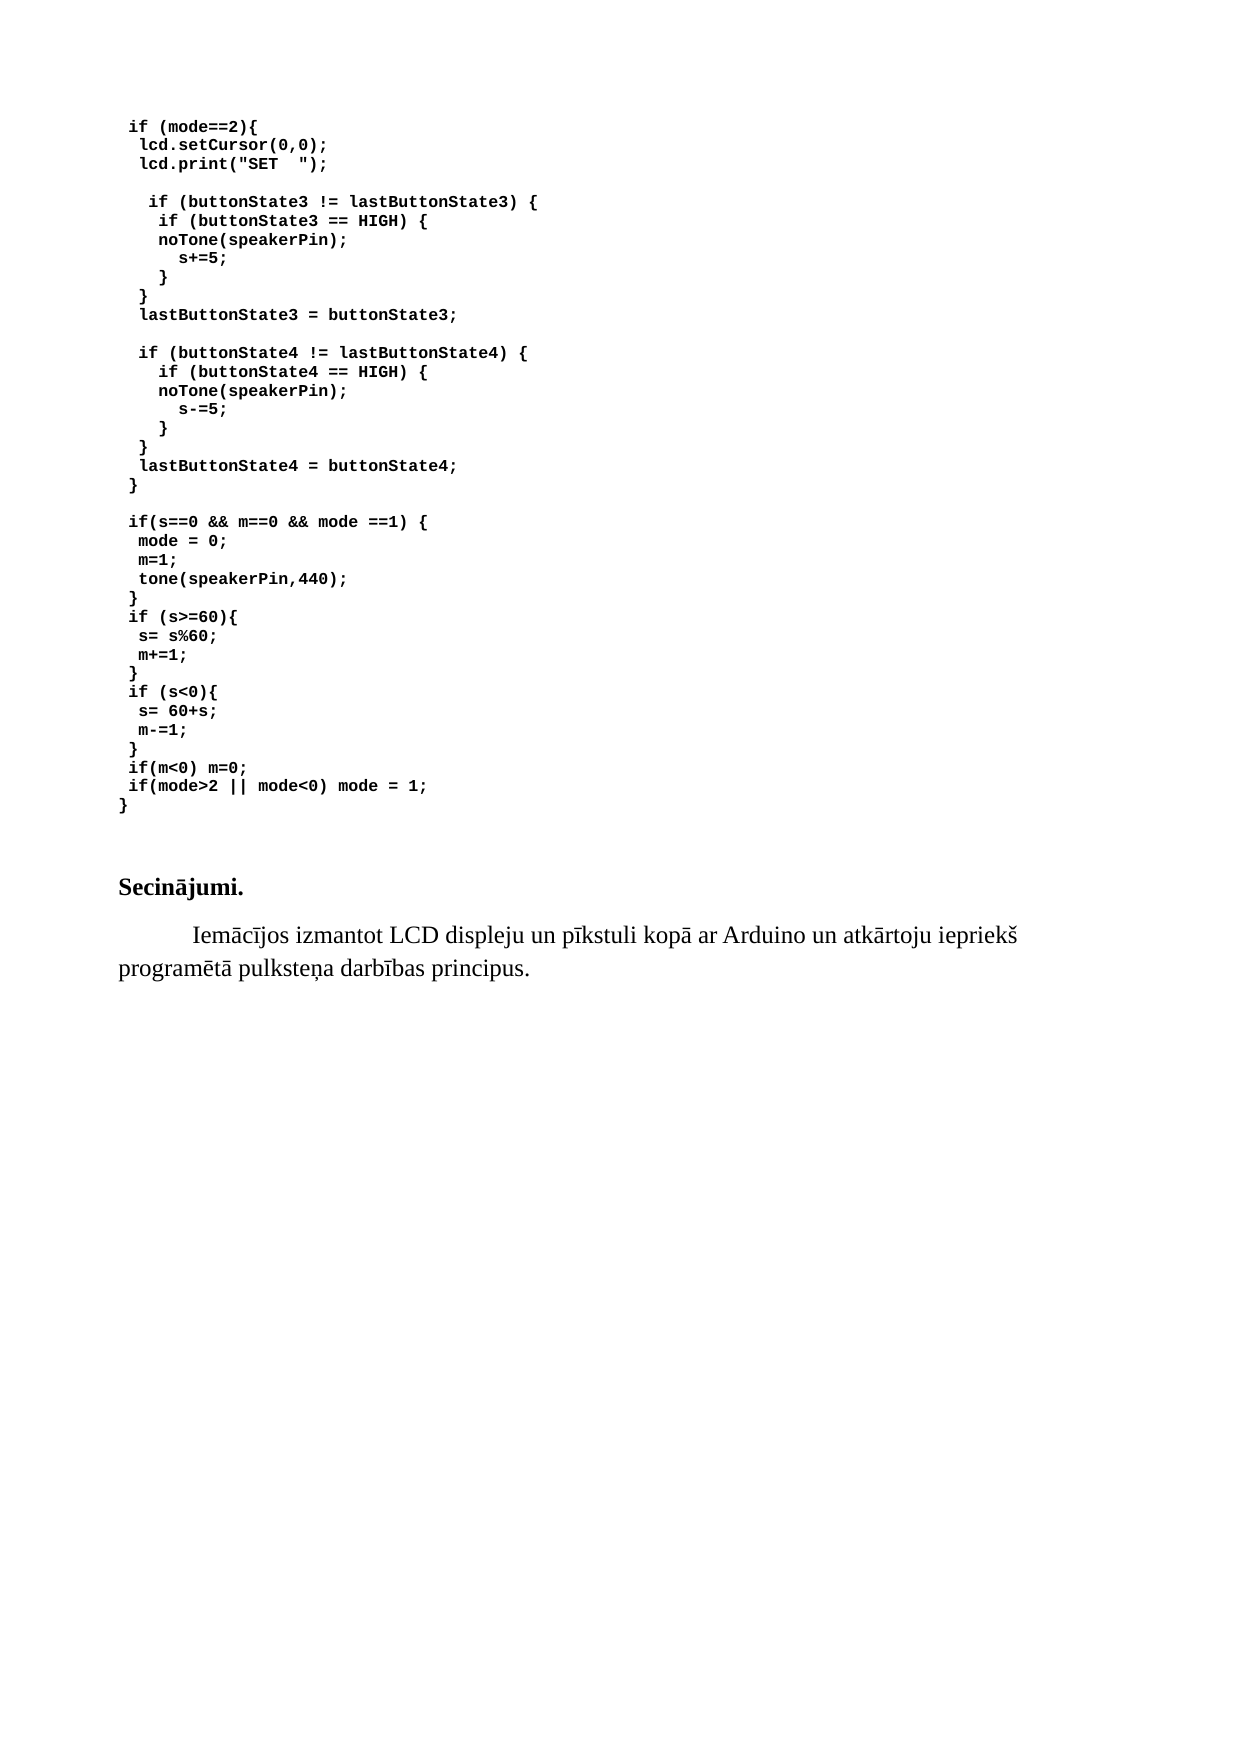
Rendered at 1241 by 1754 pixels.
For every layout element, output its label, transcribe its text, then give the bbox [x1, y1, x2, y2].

text lcd.setCursor(0,0); [118, 137, 1122, 156]
text lcd.print("SET "); [118, 156, 1122, 175]
text } [118, 589, 1122, 608]
text } [118, 740, 1122, 759]
text if (buttonState3 == HIGH) { [118, 212, 1122, 231]
text m=1; [118, 552, 1122, 571]
text if(m<0) m=0; [118, 759, 1122, 778]
text if (buttonState4 != lastButtonState4) { [118, 344, 1122, 363]
text s= s%60; [118, 627, 1122, 646]
text if (buttonState3 != lastButtonState3) { [118, 193, 1122, 212]
text noTone(speakerPin); [118, 231, 1122, 250]
text if(mode>2 || mode<0) mode = 1; [118, 778, 1122, 797]
text } [118, 797, 1122, 816]
text noTone(speakerPin); [118, 382, 1122, 401]
text lastButtonState3 = buttonState3; [118, 307, 1122, 326]
text } [118, 420, 1122, 439]
text } [118, 288, 1122, 307]
text Secinājumi. [118, 872, 1122, 901]
text s+=5; [118, 250, 1122, 269]
text } [118, 476, 1122, 495]
text tone(speakerPin,440); [118, 571, 1122, 589]
text m-=1; [118, 721, 1122, 740]
text } [118, 439, 1122, 457]
text } [118, 269, 1122, 288]
text if (s>=60){ [118, 608, 1122, 627]
text s-=5; [118, 401, 1122, 420]
text s= 60+s; [118, 703, 1122, 721]
text if(s==0 && m==0 && mode ==1) { [118, 514, 1122, 533]
text m+=1; [118, 646, 1122, 665]
text lastButtonState4 = buttonState4; [118, 457, 1122, 476]
text if (mode==2){ [118, 118, 1122, 137]
text } [118, 665, 1122, 684]
text Iemācījos izmantot LCD displeju un pīkstuli kopā ar Arduino un atkārtoju iepriekš programētā pulksteņa darbības principus. [118, 920, 1122, 982]
text if (buttonState4 == HIGH) { [118, 363, 1122, 382]
text if (s<0){ [118, 684, 1122, 703]
text mode = 0; [118, 533, 1122, 552]
